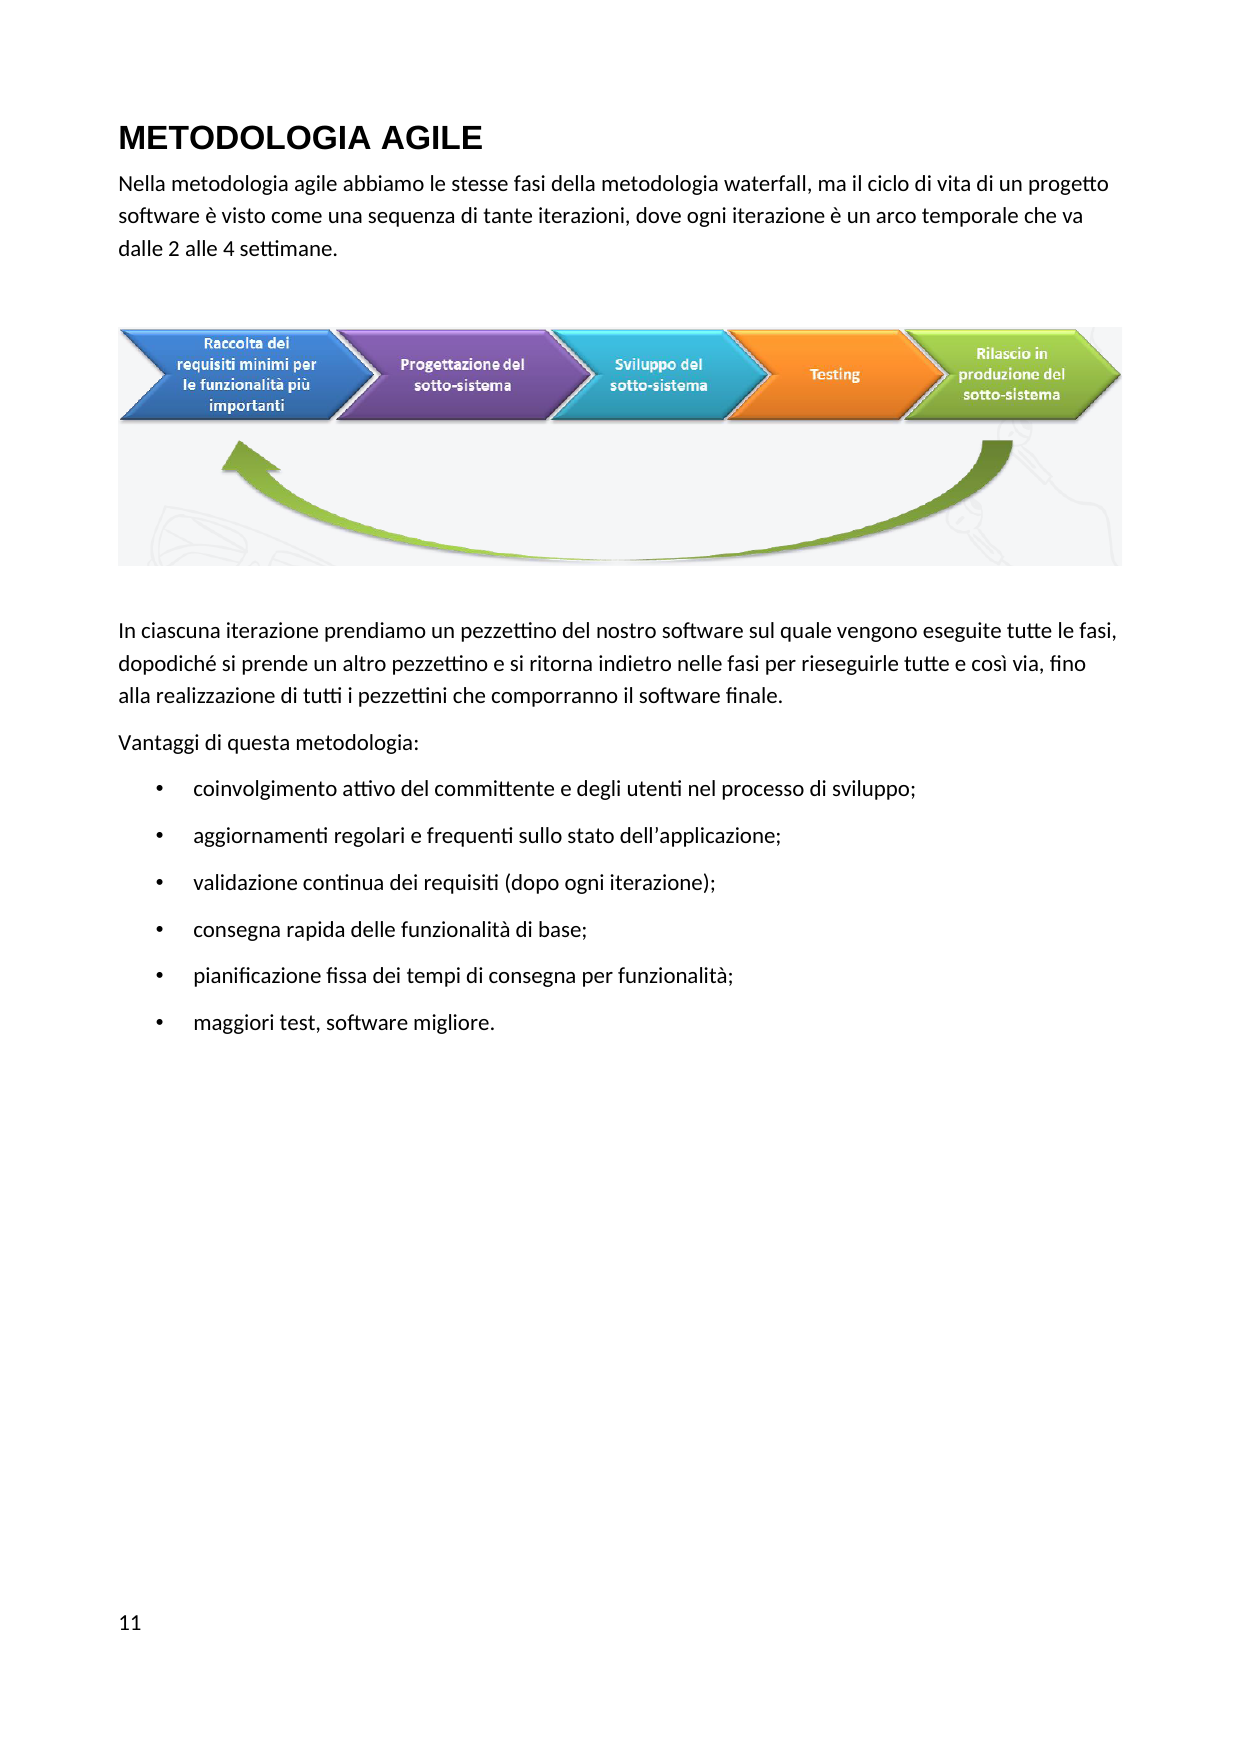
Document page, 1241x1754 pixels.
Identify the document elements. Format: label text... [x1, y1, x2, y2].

text Vantaggi di questa metodologia: [118, 728, 1122, 756]
text In ciascuna iterazione prendiamo un pezzettino del nostro software sul quale vengono eseguite tutte le fasi, dopodiché si prende un altro pezzettino e si ritorna indietro nelle fasi per rieseguirle tutte e così via, fino alla realizzazione di tutti i pezzettini che comporranno il software finale. [118, 617, 1122, 709]
list pianificazione fissa dei tempi di consegna per funzionalità; [156, 962, 1122, 990]
list validazione continua dei requisiti (dopo ogni iterazione); [156, 868, 1122, 896]
list coinvolgimento attivo del committente e degli utenti nel processo di sviluppo; [156, 774, 1122, 803]
list maggiori test, software migliore. [156, 1008, 1122, 1036]
list consegna rapida delle funzionalità di base; [156, 915, 1122, 943]
text Nella metodologia agile abbiamo le stesse fasi della metodologia waterfall, ma il ciclo di vita di un progetto software è visto come una sequenza di tante iterazioni, dove ogni iterazione è un arco temporale che va dalle 2 alle 4 settimane. [118, 169, 1122, 262]
subtitle METODOLOGIA AGILE [118, 118, 1122, 157]
list aggiornamenti regolari e frequenti sullo stato dell’applicazione; [156, 821, 1122, 849]
picture [118, 327, 1123, 566]
